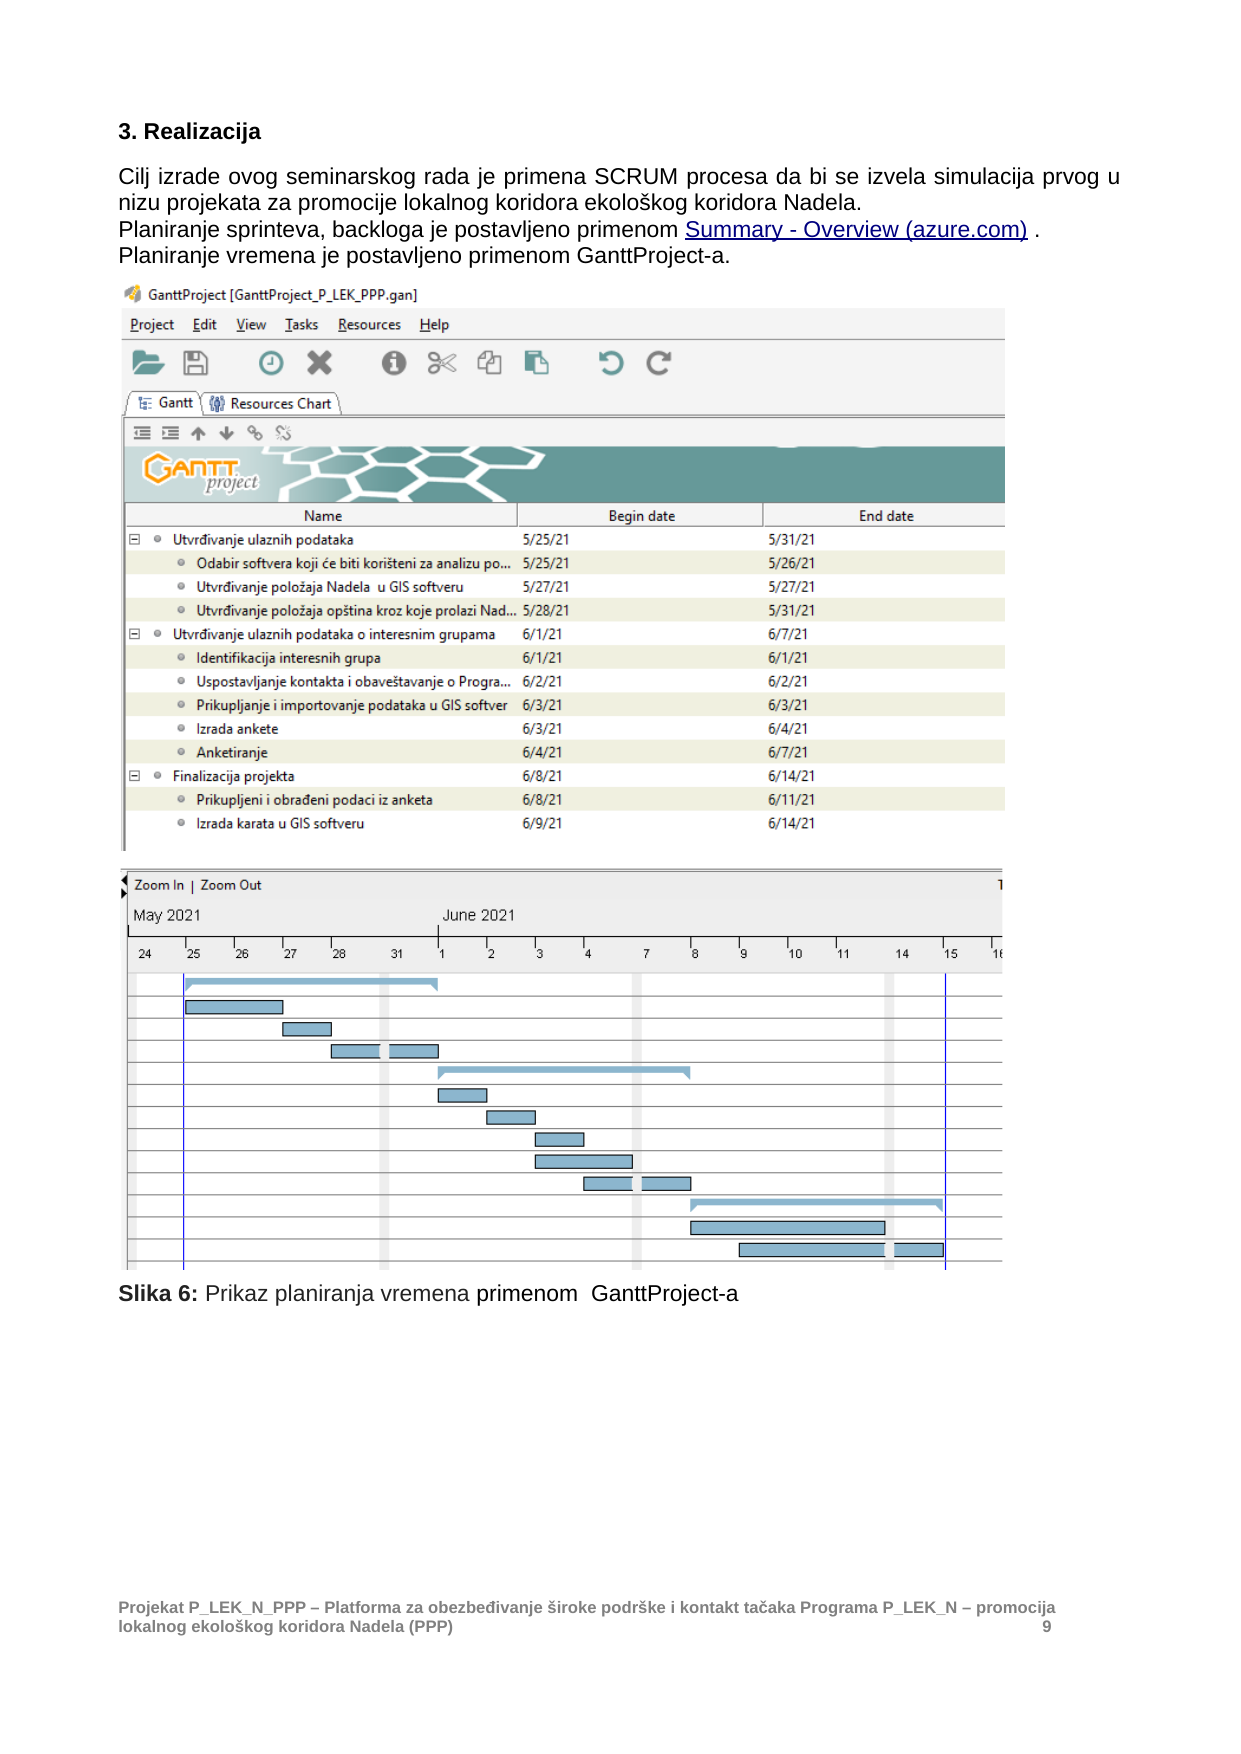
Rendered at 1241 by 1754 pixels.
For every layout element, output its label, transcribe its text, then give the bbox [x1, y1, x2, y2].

text 3. Realizacija [118, 118, 1122, 144]
text Planiranje vremena je postavljeno primenom GanttProject-a. [118, 242, 1122, 268]
text Cilj izrade ovog seminarskog rada je primena SCRUM procesa da bi se izvela simulacija prvog u nizu projekata za promocije lokalnog koridora ekološkog koridora Nadela. [118, 163, 1122, 216]
picture [470, 868, 1003, 1089]
text Planiranje sprinteva, backloga je postavljeno primenom Summary - Overview (azure.com) . [118, 216, 1122, 242]
text Slika 6: Prikaz planiranja vremena primenom GanttProject-a [118, 1280, 1122, 1306]
